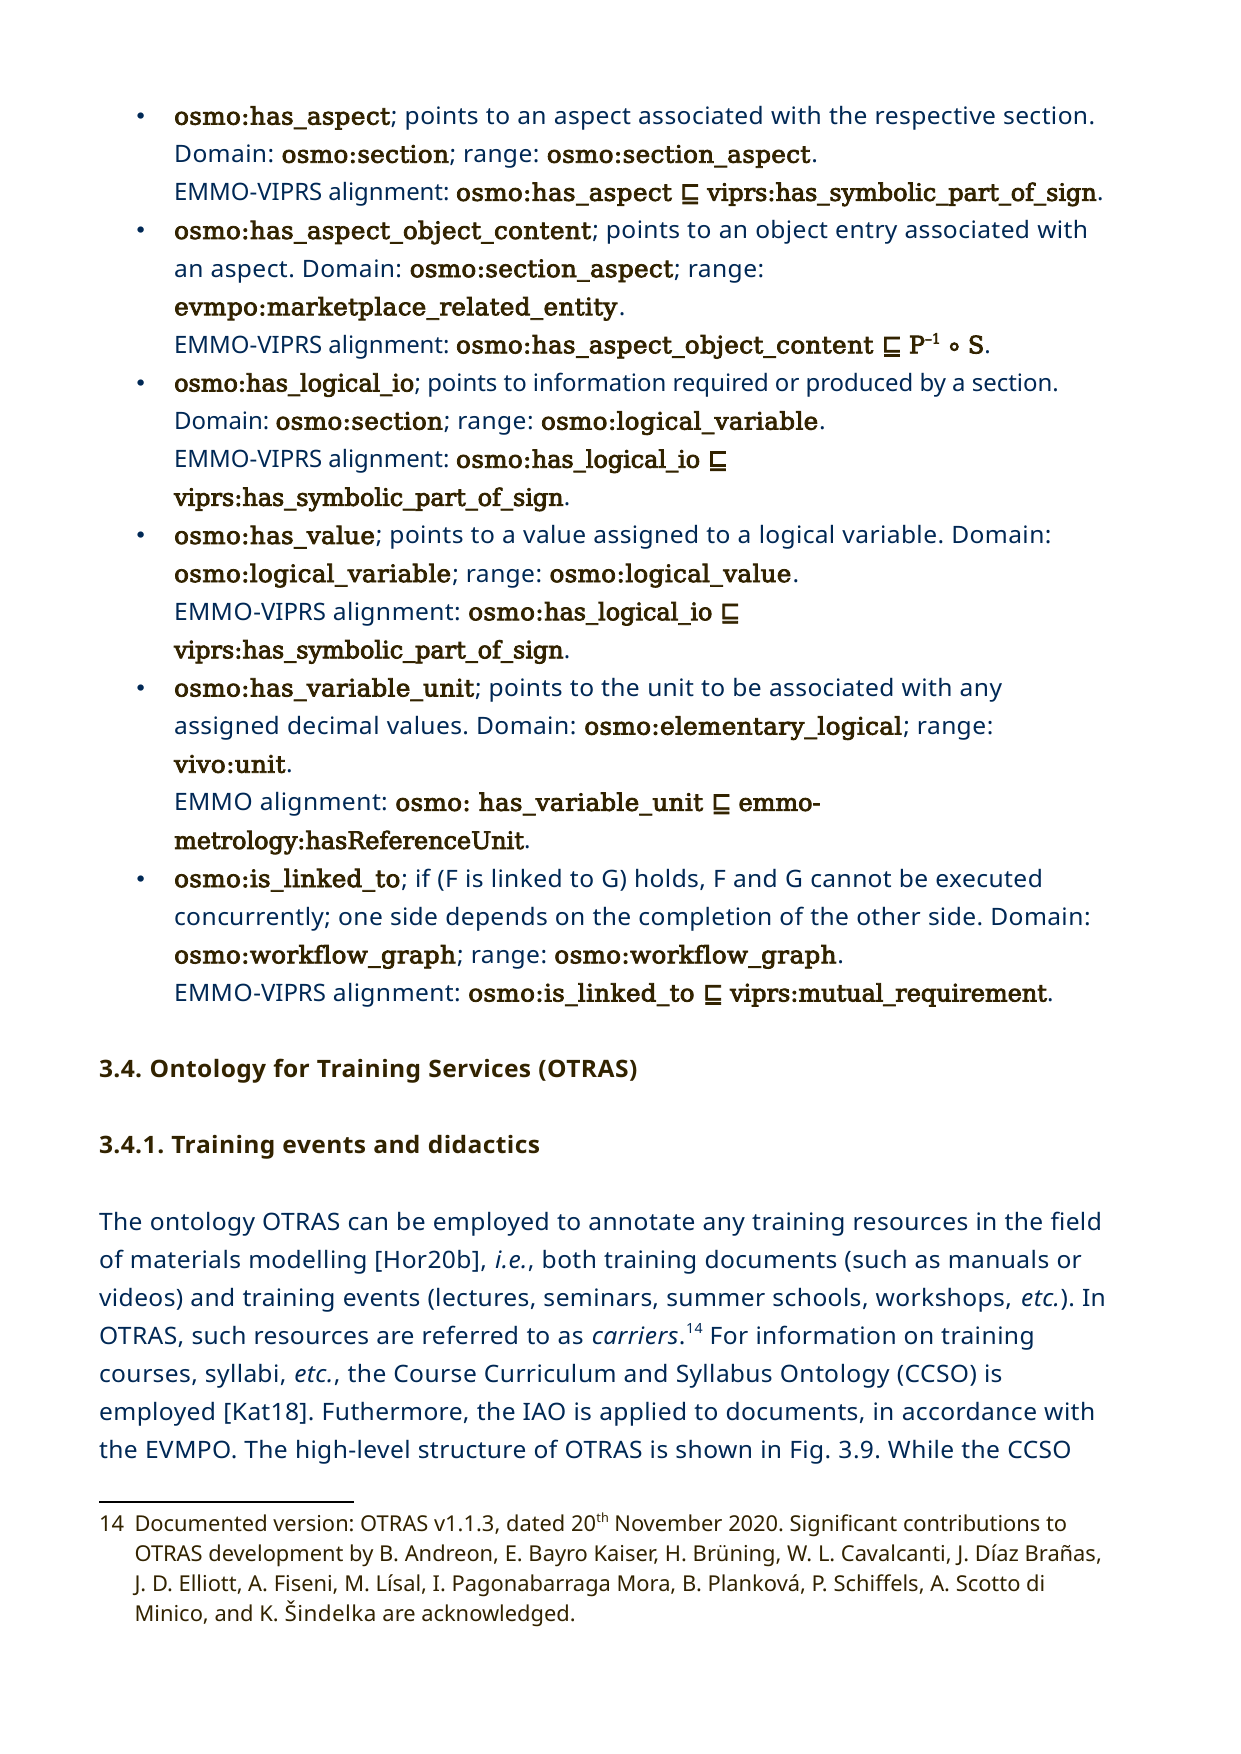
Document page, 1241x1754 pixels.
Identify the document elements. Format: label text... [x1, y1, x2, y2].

list EMMO-VIPRS alignment: osmo:is_linked_to ⊑ viprs:mutual_requirement. [136, 976, 1114, 1008]
list EMMO-VIPRS alignment: osmo:has_logical_io ⊑ viprs:has_symbolic_part_of_sign. [136, 594, 1114, 665]
text Documented version: OTRAS v1.1.3, dated 20th November 2020. Significant contributions to OTRAS development by B. Andreon, E. Bayro Kaiser, H. Brüning, W. L. Cavalcanti, J. Díaz Brañas, J. D. Elliott, A. Fiseni, M. Lísal, I. Pagonabarraga Mora, B. Planková, P. Schiffels, A. Scotto di Minico, and K. Šindelka are acknowledged. [99, 1508, 1114, 1627]
list EMMO alignment: osmo: has_variable_unit ⊑ emmo-metrology:hasReferenceUnit. [136, 785, 1114, 856]
text 3.4. Ontology for Training Services (OTRAS) [99, 1052, 1114, 1085]
list osmo:has_aspect_object_content; points to an object entry associated with an aspect. Domain: osmo:section_aspect; range: evmpo:marketplace_related_entity. EMMO-VIPRS alignment: osmo:has_aspect_object_content ⊑ P–1 ∘ S. [136, 213, 1114, 360]
list osmo:has_variable_unit; points to the unit to be associated with any assigned decimal values. Domain: osmo:elementary_logical; range: vivo:unit. [136, 671, 1114, 780]
text The ontology OTRAS can be employed to annotate any training resources in the field of materials modelling [Hor20b], i.e., both training documents (such as manuals or videos) and training events (lectures, seminars, summer schools, workshops, etc.). In OTRAS, such resources are referred to as carriers. For information on training courses, syllabi, etc., the Course Curriculum and Syllabus Ontology (CCSO) is employed [Kat18]. Futhermore, the IAO is applied to documents, in accordance with the EVMPO. The high-level structure of OTRAS is shown in Fig. 3.9. While the CCSO [99, 1204, 1114, 1466]
text 3.4.1. Training events and didactics [99, 1128, 1114, 1161]
list osmo:is_linked_to; if (F is linked to G) holds, F and G cannot be executed concurrently; one side depends on the completion of the other side. Domain: osmo:workflow_graph; range: osmo:workflow_graph. [136, 861, 1114, 970]
list osmo:has_logical_io; points to information required or produced by a section. Domain: osmo:section; range: osmo:logical_variable. [136, 366, 1114, 437]
list EMMO-VIPRS alignment: osmo:has_logical_io ⊑ viprs:has_symbolic_part_of_sign. [136, 442, 1114, 513]
list osmo:has_aspect; points to an aspect associated with the respective section. Domain: osmo:section; range: osmo:section_aspect. [136, 99, 1114, 170]
list EMMO-VIPRS alignment: osmo:has_aspect ⊑ viprs:has_symbolic_part_of_sign. [136, 175, 1114, 208]
list osmo:has_value; points to a value assigned to a logical variable. Domain: osmo:logical_variable; range: osmo:logical_value. [136, 518, 1114, 589]
